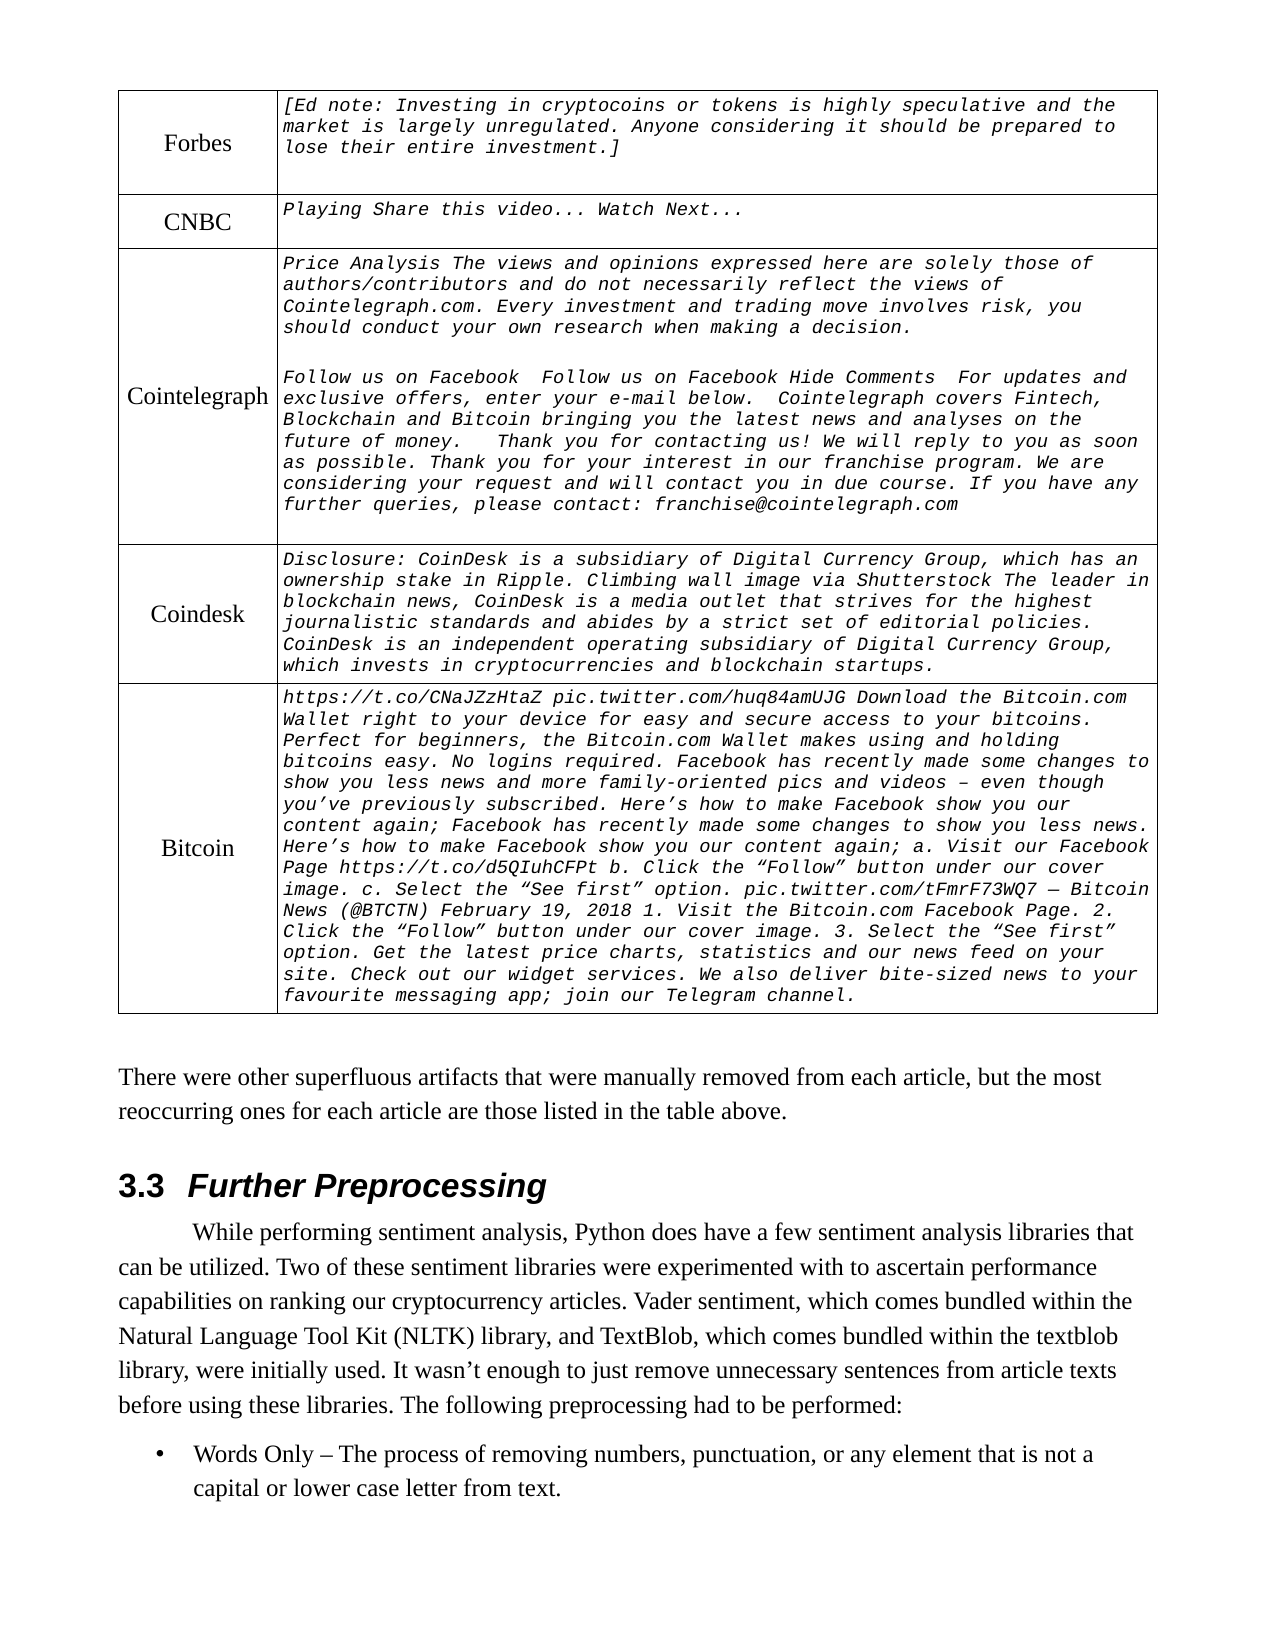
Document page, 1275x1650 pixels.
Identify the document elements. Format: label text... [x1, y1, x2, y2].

table_cell Bitcoin [119, 684, 277, 1013]
table_cell Disclosure: CoinDesk is a subsidiary of Digital Currency Group, which has an ownership stake in Ripple. Climbing wall image via Shutterstock The leader in blockchain news, CoinDesk is a media outlet that strives for the highest journalistic standards and abides by a strict set of editorial policies. CoinDesk is an independent operating subsidiary of Digital Currency Group, which invests in cryptocurrencies and blockchain startups. [278, 545, 1157, 682]
list Words Only – The process of removing numbers, punctuation, or any element that is not a capital or lower case letter from text. [156, 1439, 1157, 1502]
table_cell CNBC [119, 195, 277, 248]
text While performing sentiment analysis, Python does have a few sentiment analysis libraries that can be utilized. Two of these sentiment libraries were experimented with to ascertain performance capabilities on ranking our cryptocurrency articles. Vader sentiment, which comes bundled within the Natural Language Tool Kit (NLTK) library, and TextBlob, which comes bundled within the textblob library, were initially used. It wasn’t enough to just remove unnecessary sentences from article texts before using these libraries. The following preprocessing had to be performed: [118, 1217, 1157, 1419]
table_cell Cointelegraph [119, 249, 277, 543]
table_cell https://t.co/CNaJZzHtaZ pic.twitter.com/huq84amUJG Download the Bitcoin.com Wallet right to your device for easy and secure access to your bitcoins. Perfect for beginners, the Bitcoin.com Wallet makes using and holding bitcoins easy. No logins required. Facebook has recently made some changes to show you less news and more family-oriented pics and videos – even though you’ve previously subscribed. Here’s how to make Facebook show you our content again; Facebook has recently made some changes to show you less news. Here’s how to make Facebook show you our content again; a. Visit our Facebook Page https://t.co/d5QIuhCFPt b. Click the “Follow” button under our cover image. c. Select the “See first” option. pic.twitter.com/tFmrF73WQ7 — Bitcoin News (@BTCTN) February 19, 2018 1. Visit the Bitcoin.com Facebook Page. 2. Click the “Follow” button under our cover image. 3. Select the “See first” option. Get the latest price charts, statistics and our news feed on your site. Check out our widget services. We also deliver bite-sized news to your favourite messaging app; join our Telegram channel. [278, 684, 1157, 1013]
table_header [Ed note: Investing in cryptocoins or tokens is highly speculative and the market is largely unregulated. Anyone considering it should be prepared to lose their entire investment.] [278, 91, 1157, 194]
table_header Forbes [119, 91, 277, 194]
table_cell Coindesk [119, 545, 277, 682]
table_cell Price Analysis The views and opinions expressed here are solely those of authors/contributors and do not necessarily reflect the views of Cointelegraph.com. Every investment and trading move involves risk, you should conduct your own research when making a decision. Follow us on Facebook Follow us on Facebook Hide Comments For updates and exclusive offers, enter your e-mail below. Cointelegraph covers Fintech, Blockchain and Bitcoin bringing you the latest news and analyses on the future of money. Thank you for contacting us! We will reply to you as soon as possible. Thank you for your interest in our franchise program. We are considering your request and will contact you in due course. If you have any further queries, please contact: franchise@cointelegraph.com [278, 249, 1157, 543]
text There were other superfluous artifacts that were manually removed from each article, but the most reoccurring ones for each article are those listed in the table above. [118, 1062, 1157, 1125]
subtitle Further Preprocessing [118, 1166, 1157, 1205]
table_cell Playing Share this video... Watch Next... [278, 195, 1157, 248]
